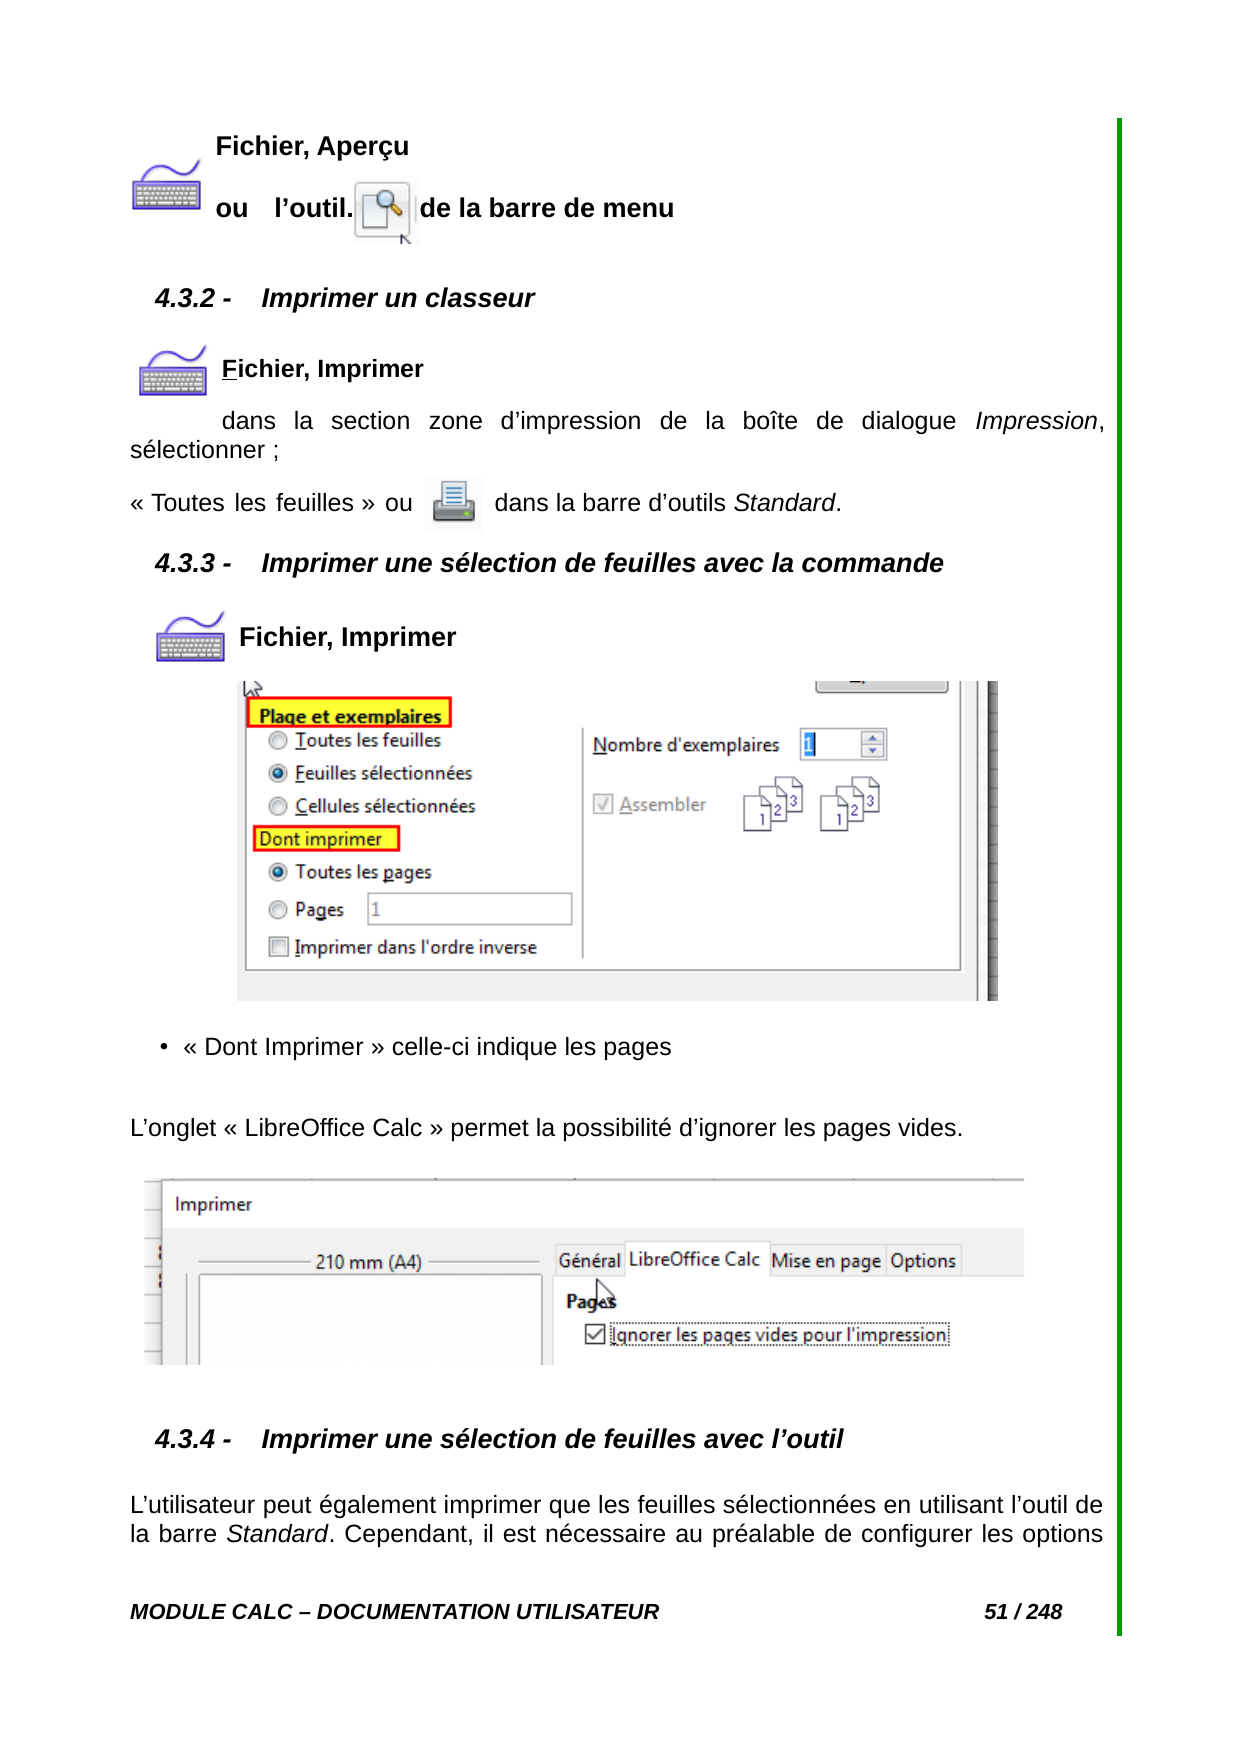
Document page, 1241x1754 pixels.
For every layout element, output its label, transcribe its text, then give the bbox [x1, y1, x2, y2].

picture [237, 681, 998, 1001]
text « Toutes les feuilles » ou [130, 488, 424, 517]
picture [424, 475, 483, 532]
text Fichier, Aperçu [130, 130, 1105, 161]
subtitle Imprimer un classeur [155, 282, 1105, 313]
picture [144, 1178, 1025, 1365]
text L’onglet « LibreOffice Calc » permet la possibilité d’ignorer les pages vides. [130, 1113, 1105, 1142]
subtitle Imprimer une sélection de feuilles avec l’outil [155, 1423, 1105, 1454]
text L’utilisateur peut également imprimer que les feuilles sélectionnées en utilisant l’outil de la barre Standard. Cependant, il est nécessaire au préalable de configurer les options [130, 1490, 1105, 1548]
text Fichier, Imprimer [210, 353, 1105, 383]
text de la barre de menu [420, 192, 993, 223]
list « Dont Imprimer » celle-ci indique les pages [159, 1031, 1105, 1061]
text Fichier, Imprimer [228, 621, 1105, 652]
text [130, 621, 152, 652]
subtitle Imprimer une sélection de feuilles avec la commande [155, 547, 1105, 578]
picture [128, 148, 204, 224]
text dans la barre d’outils Standard. [483, 488, 1105, 517]
text dans la section zone d’impression de la boîte de dialogue Impression, sélectionner ; [130, 406, 1105, 464]
picture [135, 334, 210, 410]
picture [353, 176, 420, 244]
text ou l’outil. [204, 192, 353, 223]
picture [152, 601, 228, 676]
